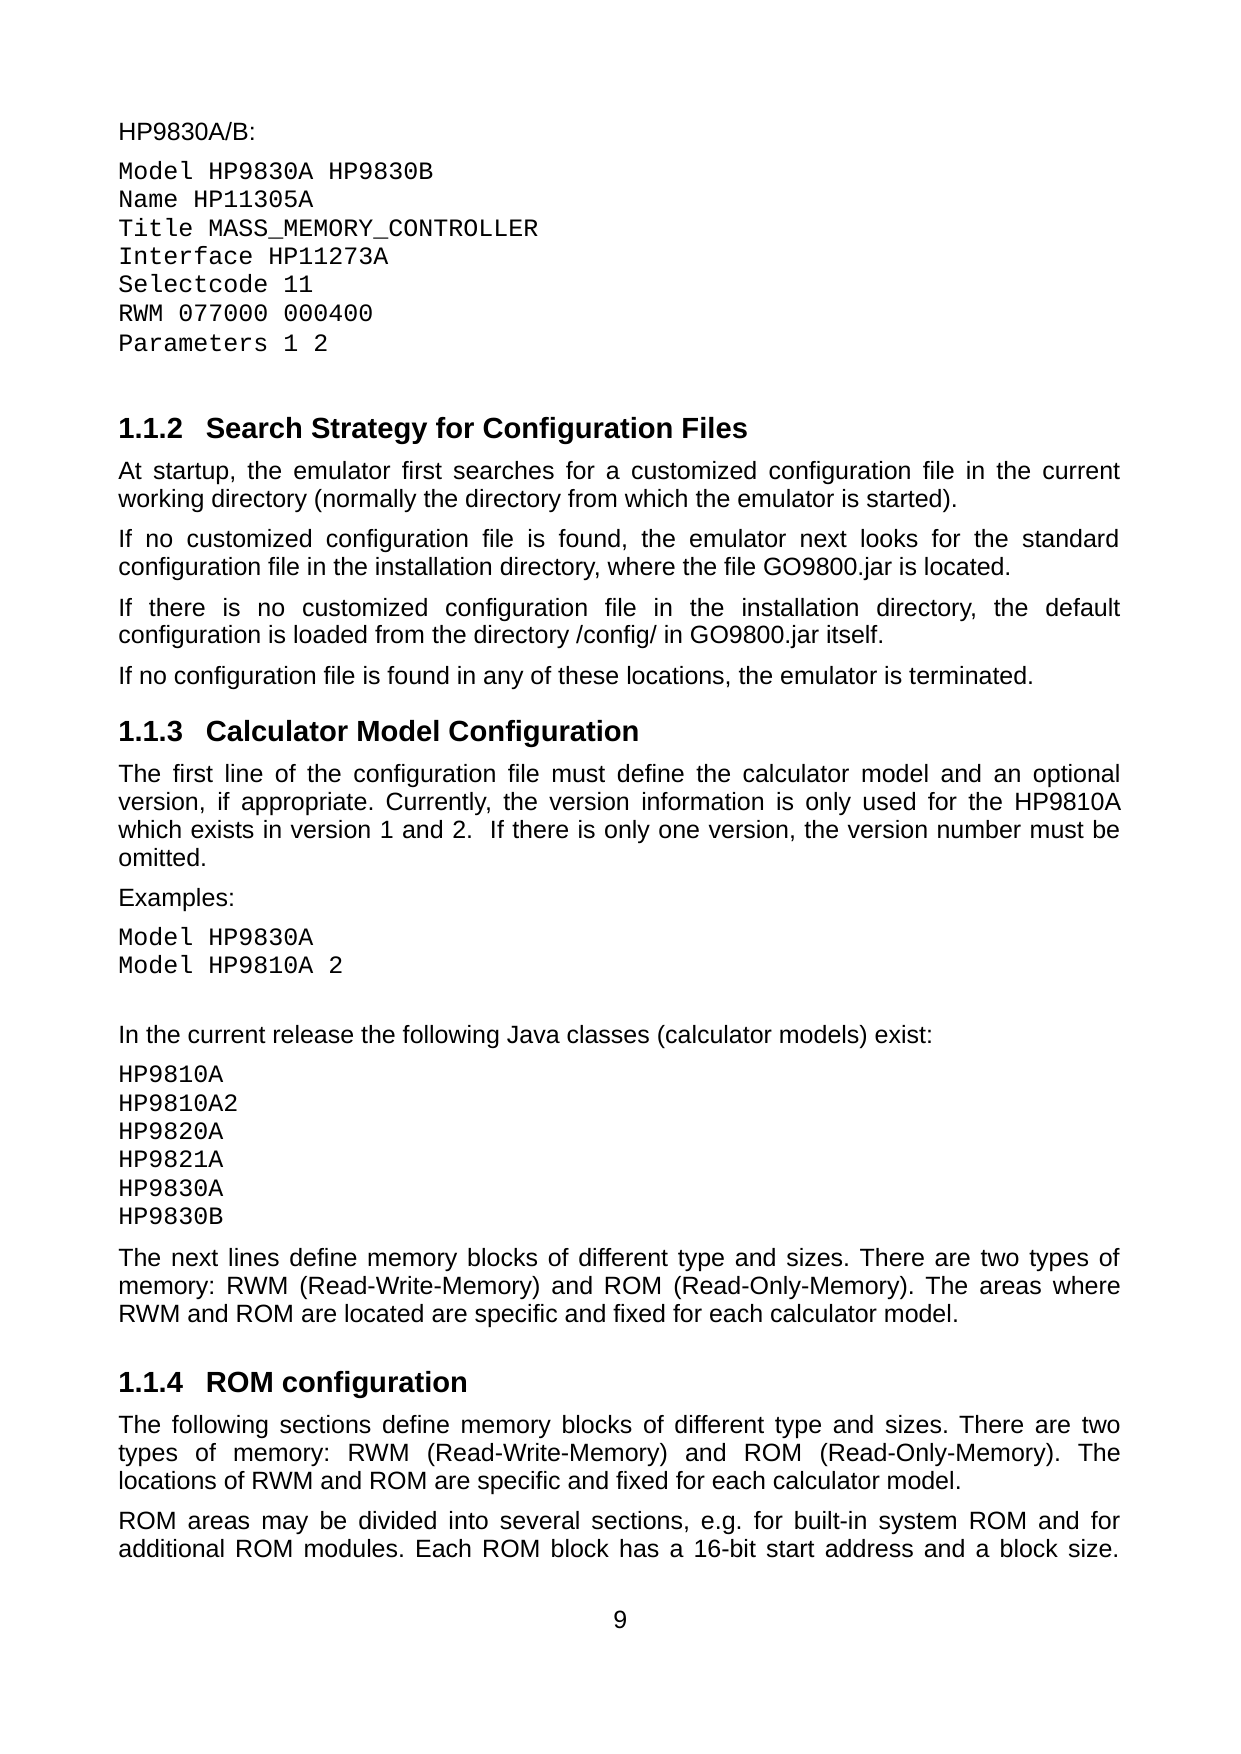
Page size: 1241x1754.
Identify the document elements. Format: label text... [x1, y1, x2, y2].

text HP9810A HP9810A2 HP9820A HP9821A HP9830A [118, 1062, 1122, 1203]
text Model HP9810A 2 [118, 953, 1122, 981]
text Selectcode 11 [118, 272, 1122, 300]
text Examples: [118, 884, 1122, 912]
text The next lines define memory blocks of different type and sizes. There are two types of memory: RWM (Read-Write-Memory) and ROM (Read-Only-Memory). The areas where RWM and ROM are located are specific and fixed for each calculator model. [118, 1244, 1122, 1328]
text If there is no customized configuration file in the installation directory, the default configuration is loaded from the directory /config/ in GO9800.jar itself. [118, 593, 1122, 649]
subtitle Calculator Model Configuration [118, 714, 1122, 747]
text Parameters 1 2 [118, 328, 1122, 359]
subtitle ROM configuration [118, 1366, 1122, 1398]
text If no customized configuration file is found, the emulator next looks for the standard configuration file in the installation directory, where the file GO9800.jar is located. [118, 525, 1122, 581]
text At startup, the emulator first searches for a customized configuration file in the current working directory (normally the directory from which the emulator is started). [118, 457, 1122, 512]
text Model HP9830A [118, 924, 1122, 953]
text Title MASS_MEMORY_CONTROLLER [118, 215, 1122, 243]
text HP9830B [118, 1203, 1122, 1232]
text In the current release the following Java classes (calculator models) exist: [118, 1021, 1122, 1049]
text HP9830A/B: [118, 118, 1122, 146]
text Name HP11305A [118, 187, 1122, 215]
text If no configuration file is found in any of these locations, the emulator is terminated. [118, 662, 1122, 689]
text RWM 077000 000400 [118, 300, 1122, 328]
text The following sections define memory blocks of different type and sizes. There are two types of memory: RWM (Read-Write-Memory) and ROM (Read-Only-Memory). The locations of RWM and ROM are specific and fixed for each calculator model. [118, 1411, 1122, 1494]
text Model HP9830A HP9830B [118, 158, 1122, 187]
subtitle Search Strategy for Configuration Files [118, 412, 1122, 444]
text Interface HP11273A [118, 243, 1122, 272]
text The first line of the configuration file must define the calculator model and an optional version, if appropriate. Currently, the version information is only used for the HP9810A which exists in version 1 and 2. If there is only one version, the version number must be omitted. [118, 760, 1122, 871]
